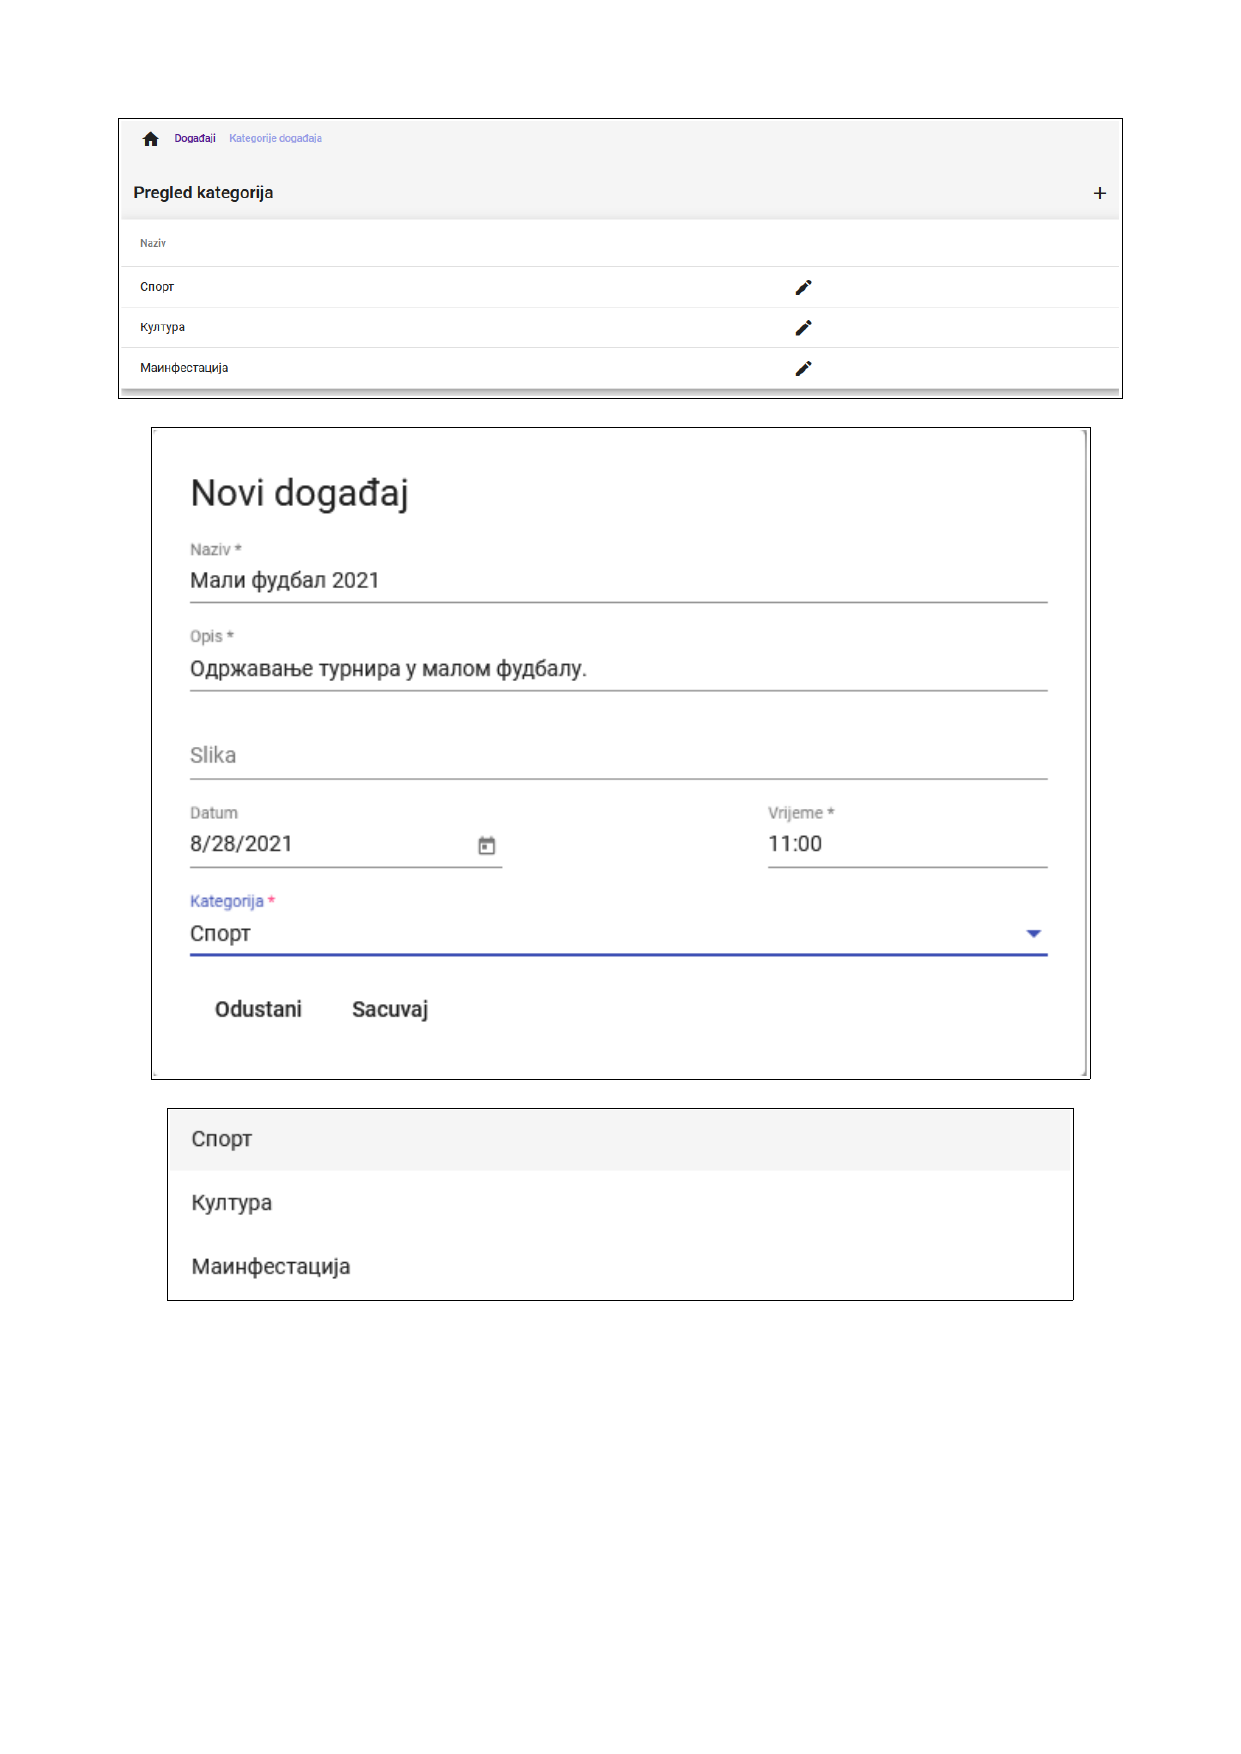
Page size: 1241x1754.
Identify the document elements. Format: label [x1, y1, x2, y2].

picture [170, 1110, 1071, 1297]
picture [153, 430, 1087, 1076]
picture [121, 121, 1119, 396]
